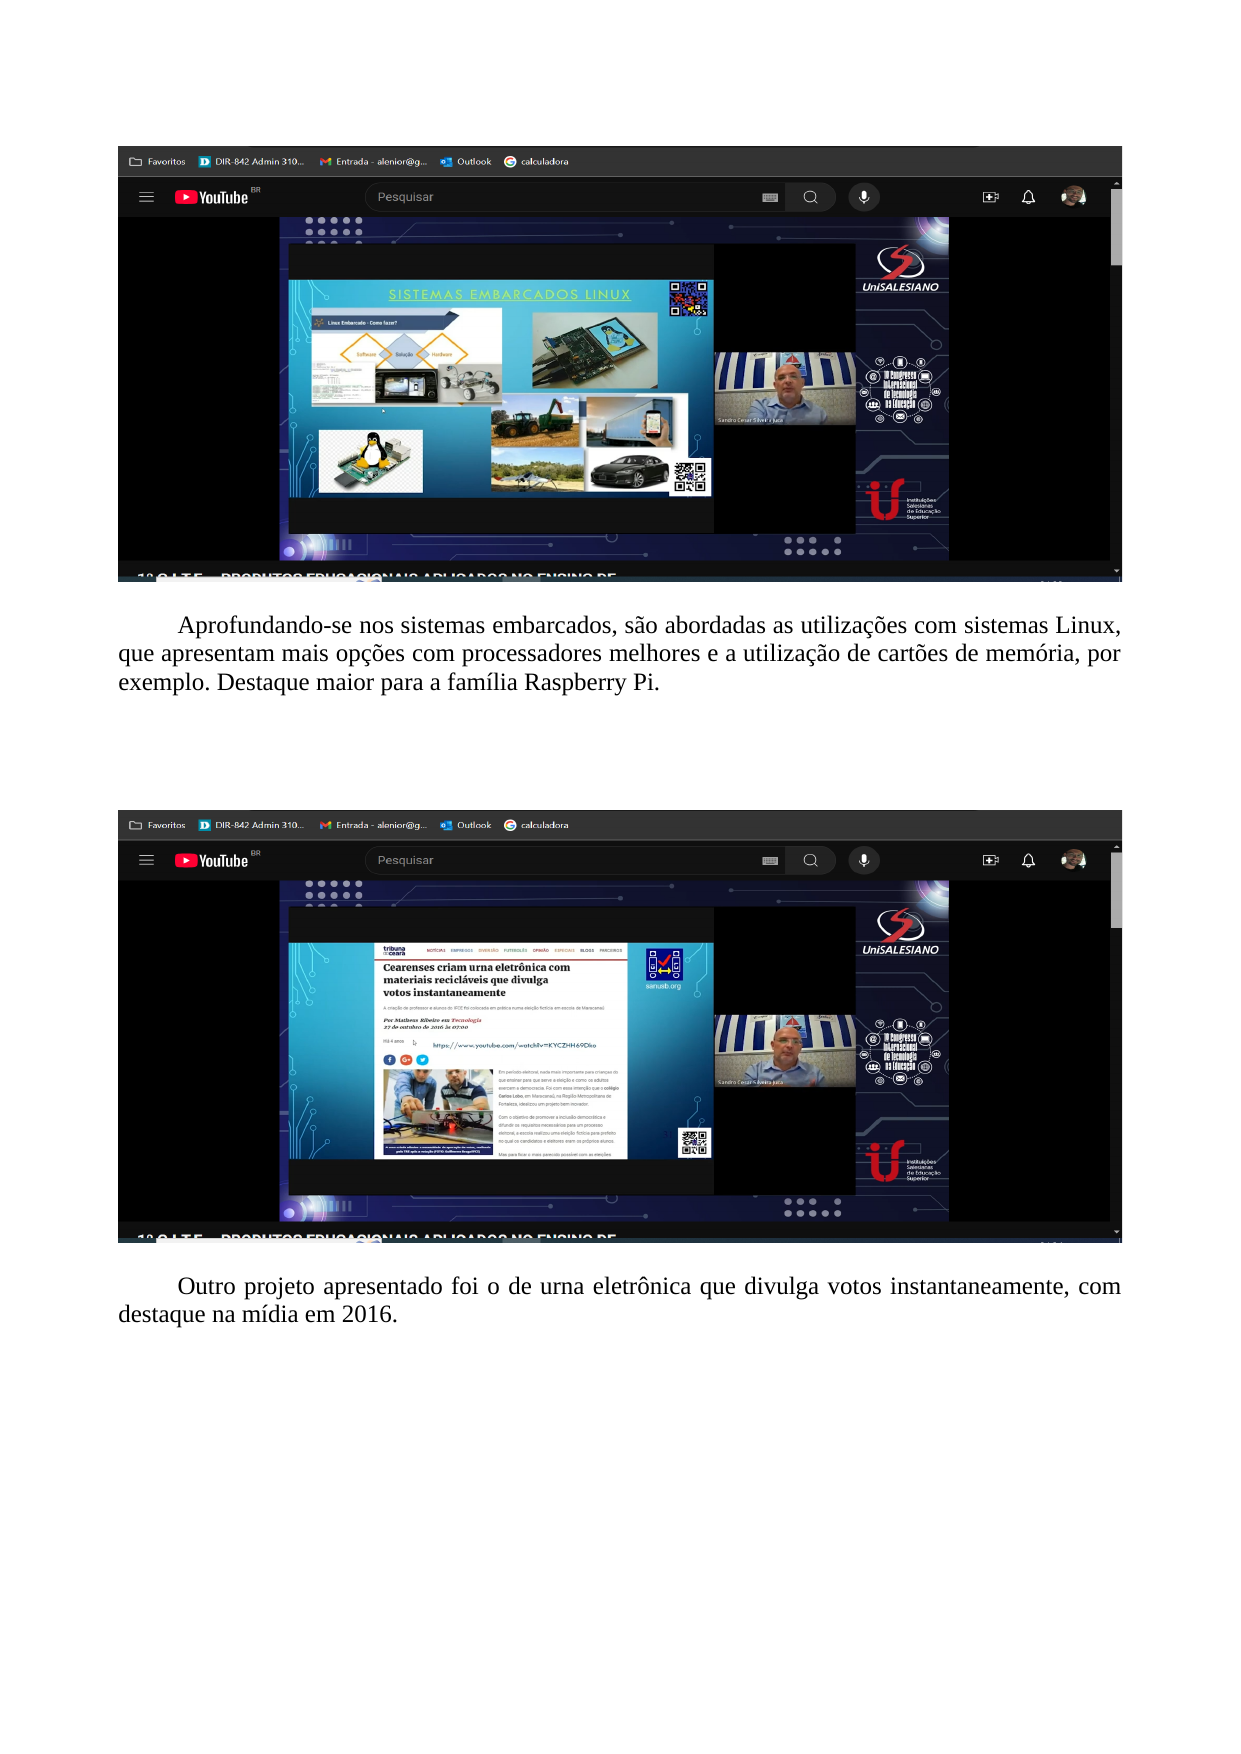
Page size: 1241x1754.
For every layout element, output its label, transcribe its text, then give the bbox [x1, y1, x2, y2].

text Outro projeto apresentado foi o de urna eletrônica que divulga votos instantaneamente, com destaque na mídia em 2016. [118, 1271, 1122, 1328]
picture [118, 146, 1123, 582]
picture [118, 810, 1123, 1243]
text Aprofundando-se nos sistemas embarcados, são abordadas as utilizações com sistemas Linux, que apresentam mais opções com processadores melhores e a utilização de cartões de memória, por exemplo. Destaque maior para a família Raspberry Pi. [118, 610, 1122, 696]
